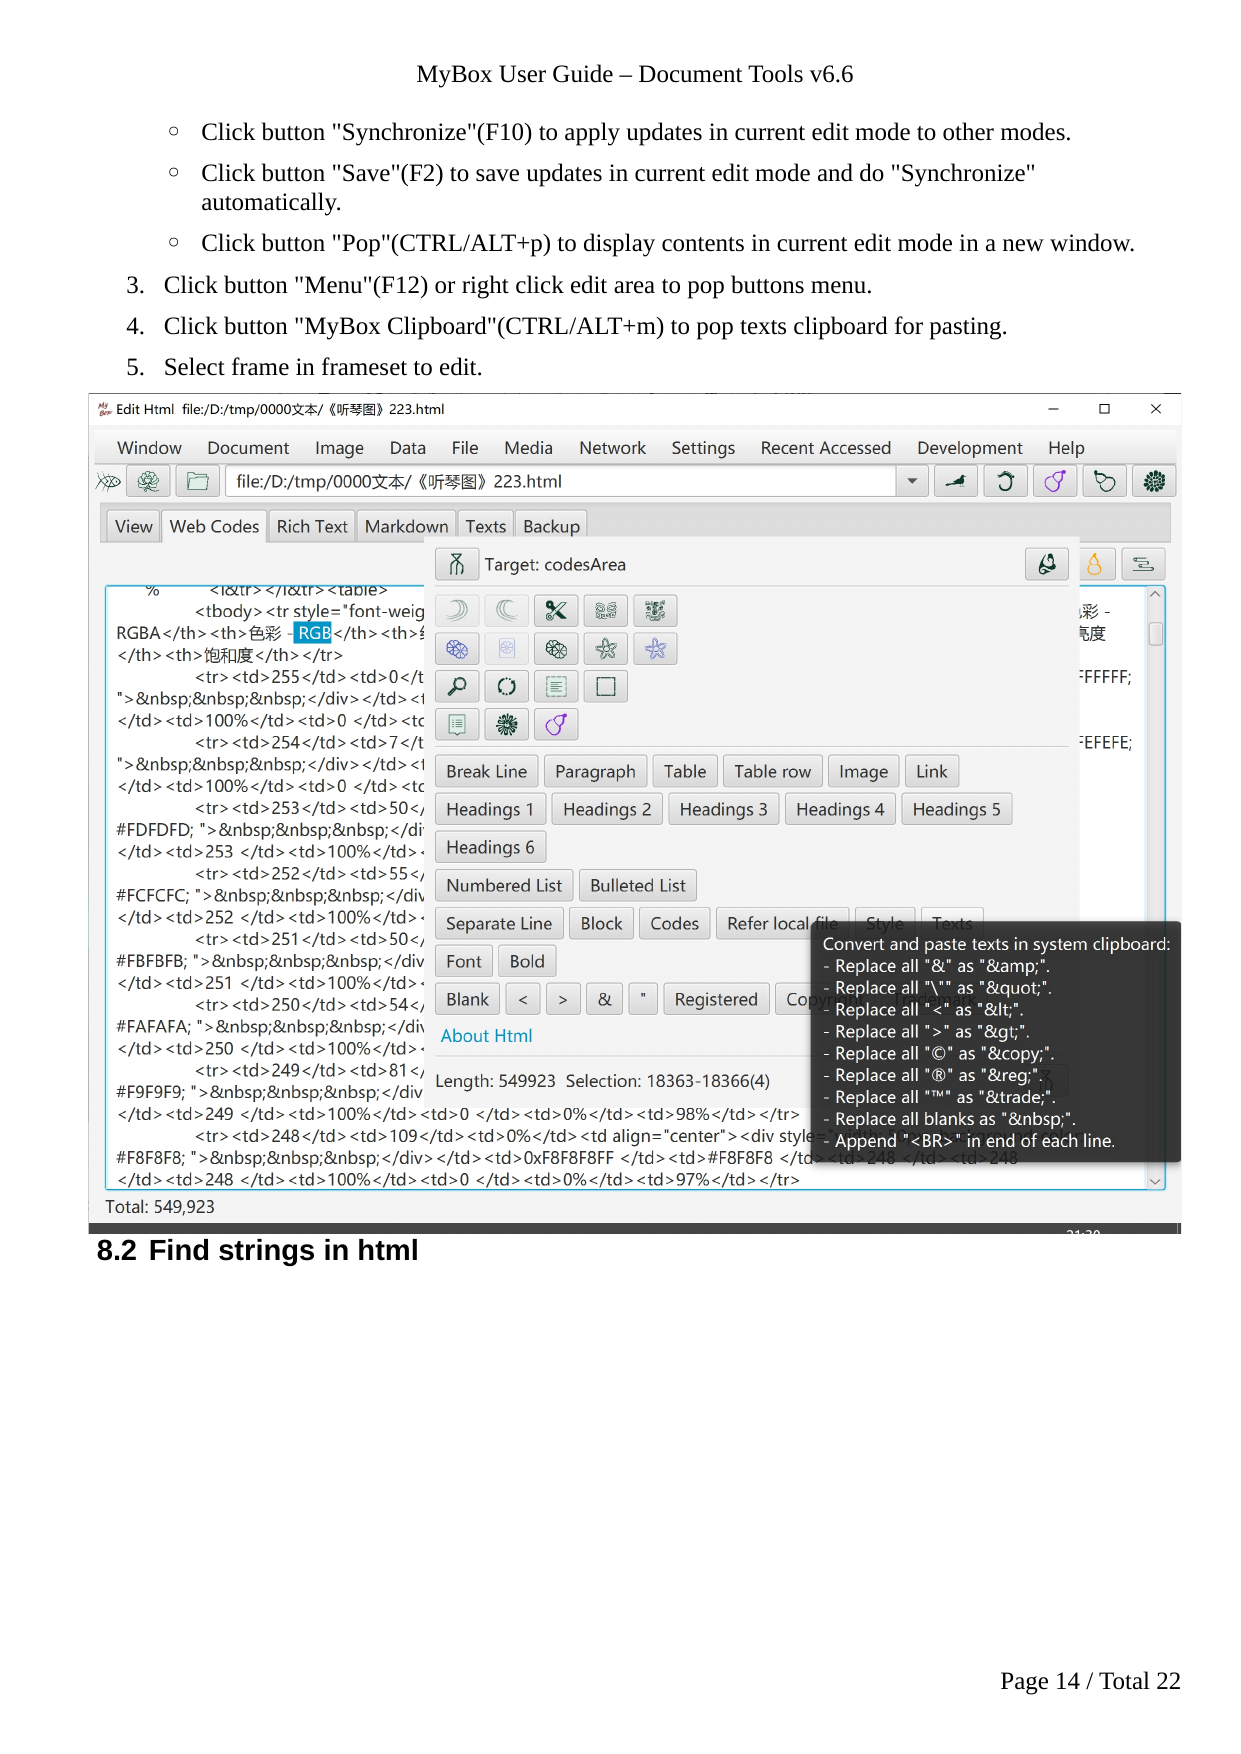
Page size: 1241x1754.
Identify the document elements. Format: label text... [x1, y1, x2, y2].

list Click button "Menu"(F12) or right click edit area to pop buttons menu. [126, 270, 1181, 298]
list Click button "MyBox Clipboard"(CTRL/ALT+m) to pop texts clipboard for pasting. [126, 311, 1181, 340]
list Select frame in frameset to edit. [126, 352, 1181, 381]
picture [88, 393, 1182, 1234]
list Click button "Synchronize"(F10) to apply updates in current edit mode to other modes. [163, 117, 1181, 146]
list Click button "Save"(F2) to save updates in current edit mode and do "Synchronize" automatically. [163, 158, 1181, 216]
list Click button "Pop"(CTRL/ALT+p) to display contents in current edit mode in a new window. [163, 228, 1181, 257]
subtitle Find strings in html [88, 1234, 1181, 1267]
